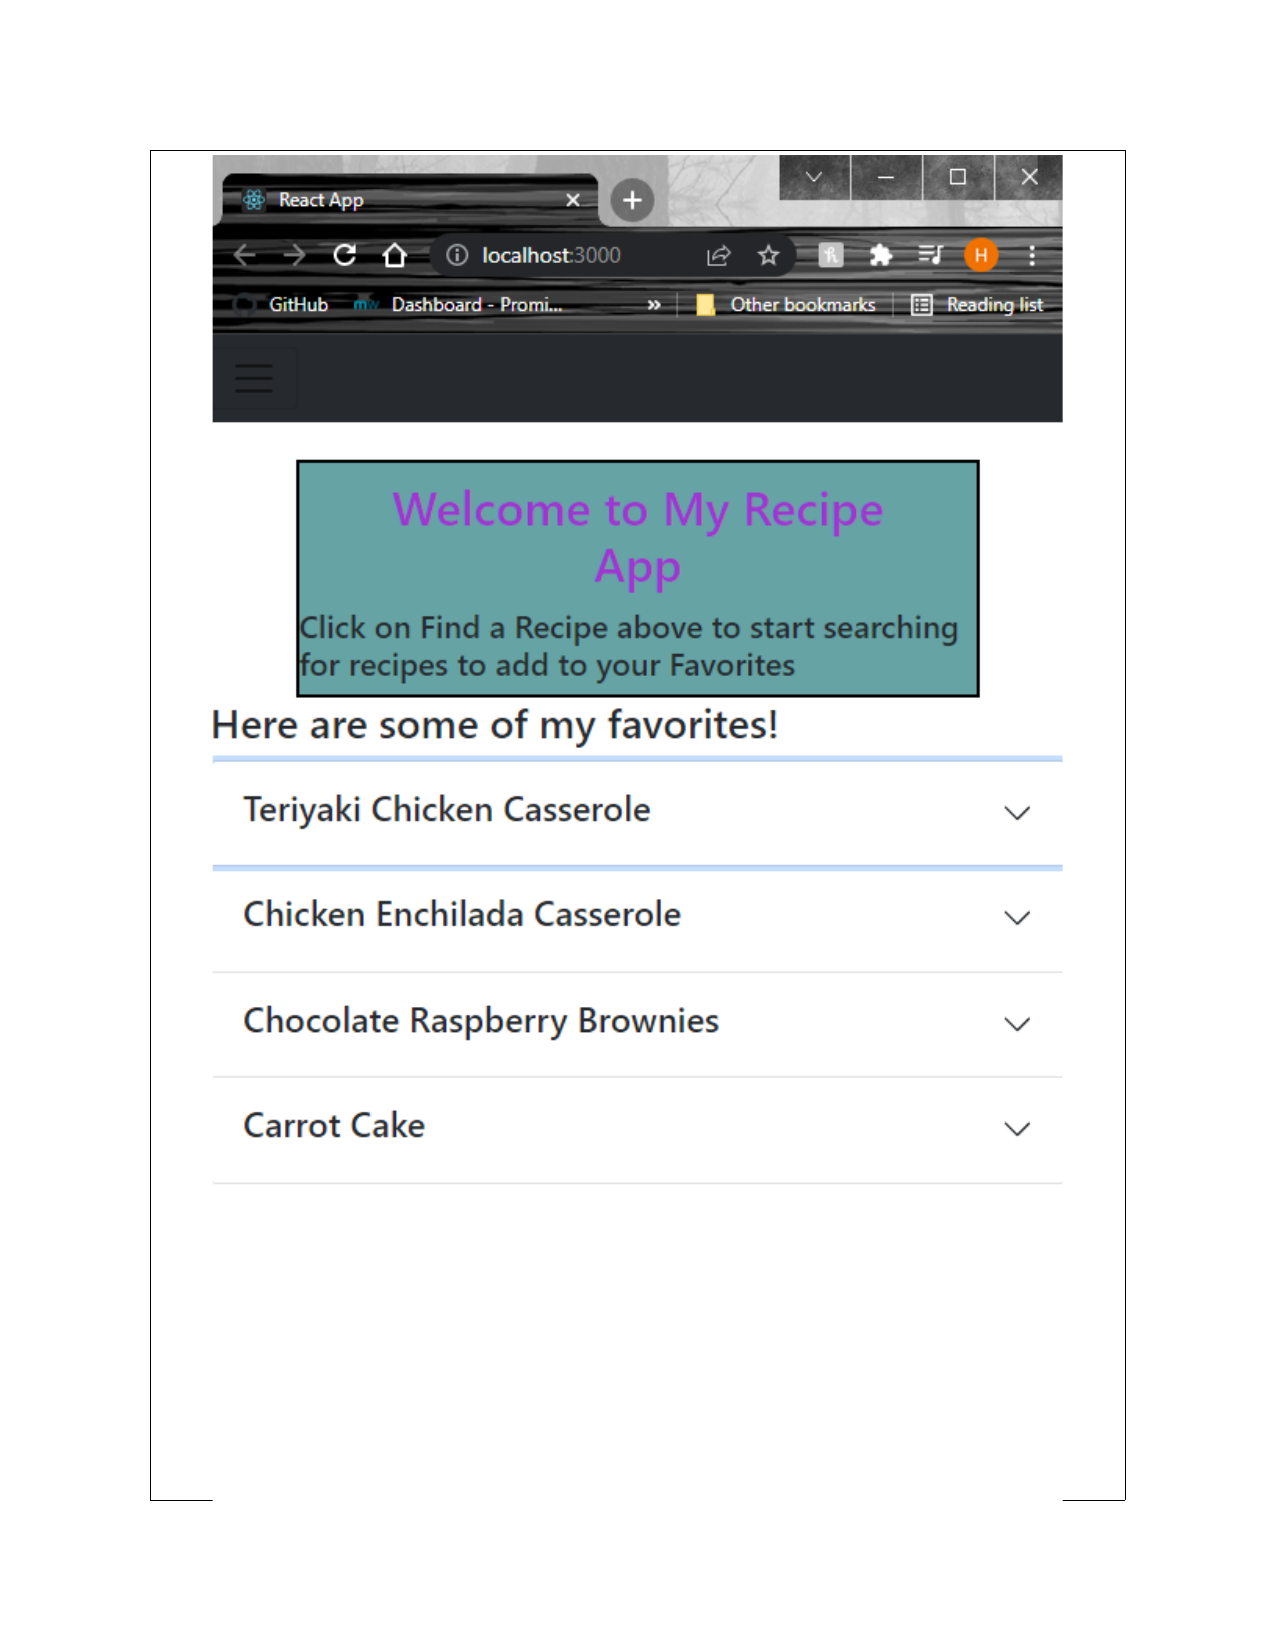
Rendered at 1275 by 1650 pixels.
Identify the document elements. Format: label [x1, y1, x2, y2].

table_cell [151, 151, 1125, 1500]
picture [212, 155, 1063, 1552]
